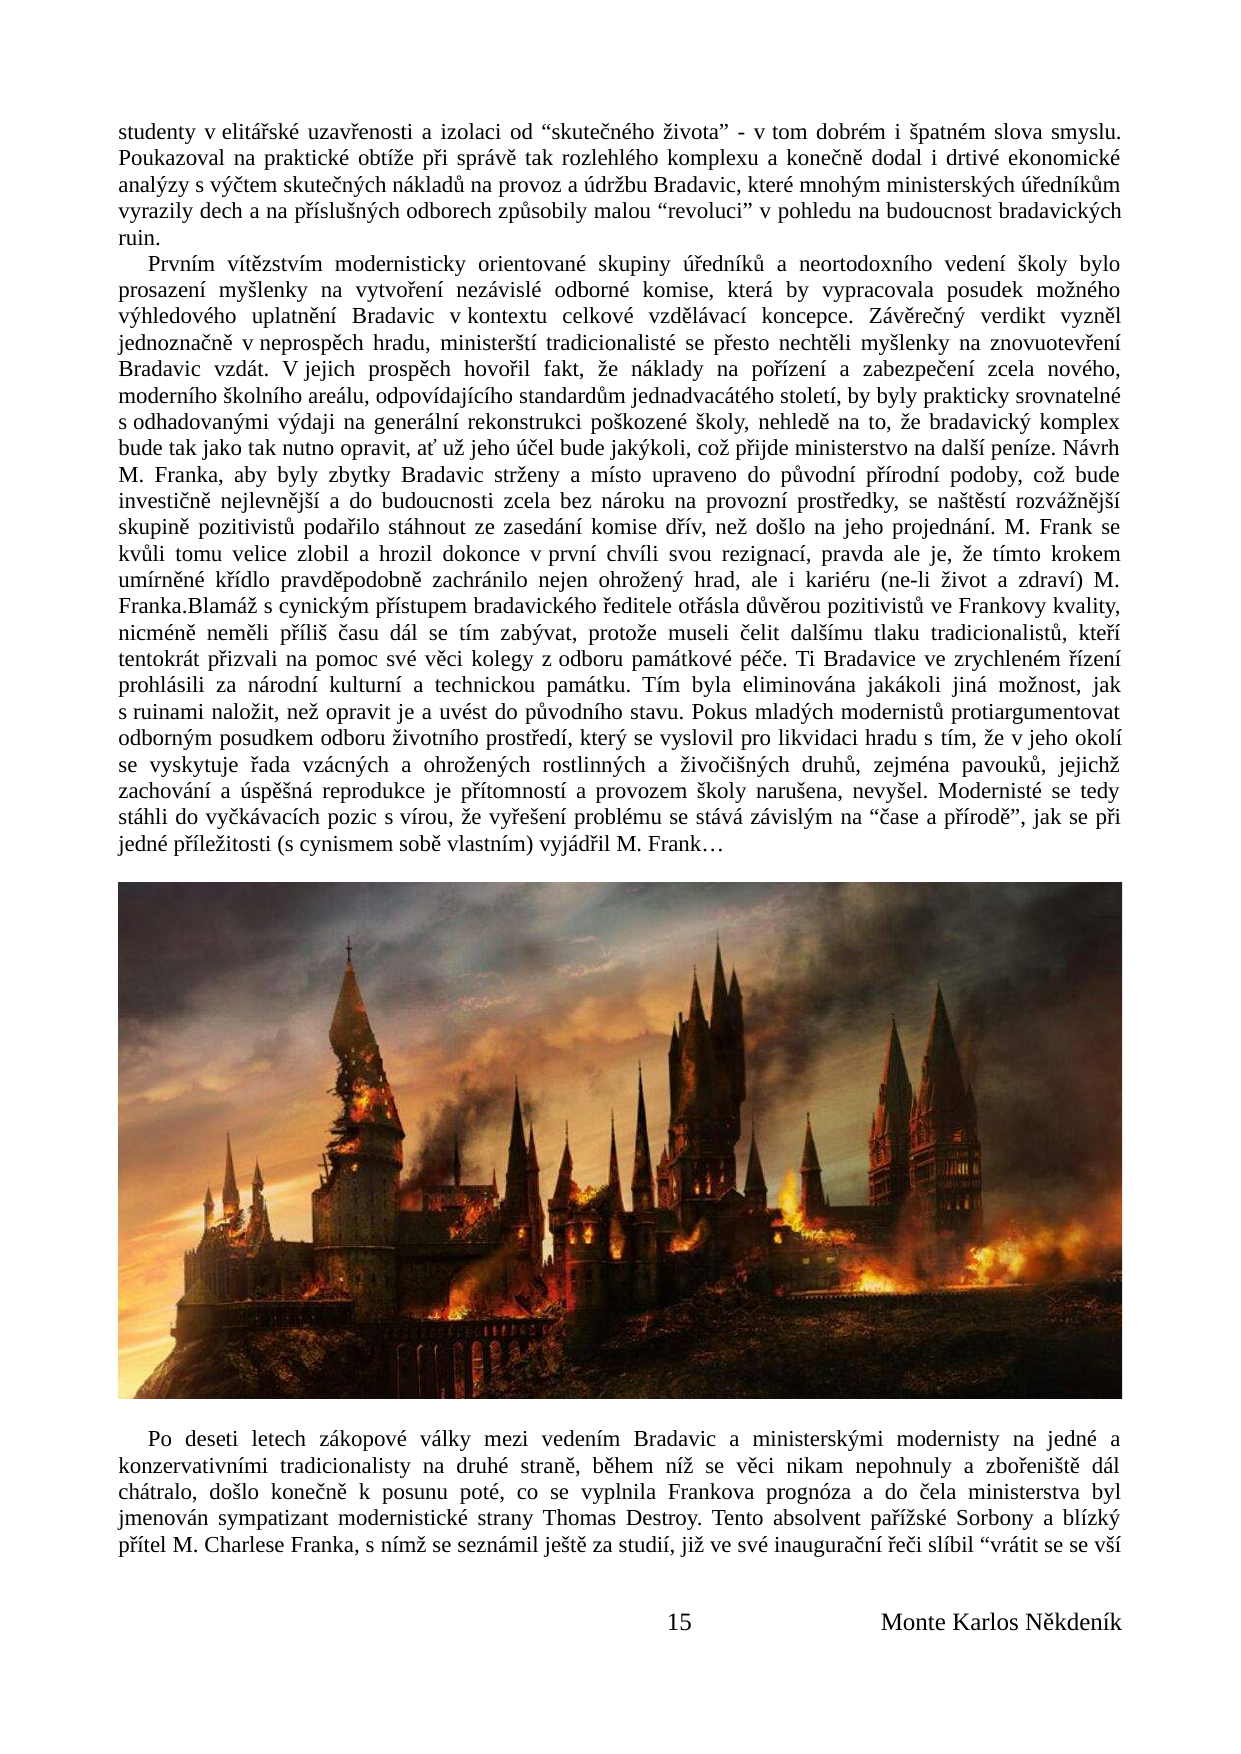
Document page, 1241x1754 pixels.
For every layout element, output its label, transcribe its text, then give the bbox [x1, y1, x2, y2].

picture [118, 882, 1123, 1399]
text studenty v elitářské uzavřenosti a izolaci od “skutečného života” - v tom dobrém i špatném slova smyslu. Poukazoval na praktické obtíže při správě tak rozlehlého komplexu a konečně dodal i drtivé ekonomické analýzy s výčtem skutečných nákladů na provoz a údržbu Bradavic, které mnohým ministerských úředníkům vyrazily dech a na příslušných odborech způsobily malou “revoluci” v pohledu na budoucnost bradavických ruin. [118, 118, 1122, 250]
text Prvním vítězstvím modernisticky orientované skupiny úředníků a neortodoxního vedení školy bylo prosazení myšlenky na vytvoření nezávislé odborné komise, která by vypracovala posudek možného výhledového uplatnění Bradavic v kontextu celkové vzdělávací koncepce. Závěrečný verdikt vyzněl jednoznačně v neprospěch hradu, ministerští tradicionalisté se přesto nechtěli myšlenky na znovuotevření Bradavic vzdát. V jejich prospěch hovořil fakt, že náklady na pořízení a zabezpečení zcela nového, moderního školního areálu, odpovídajícího standardům jednadvacátého století, by byly prakticky srovnatelné s odhadovanými výdaji na generální rekonstrukci poškozené školy, nehledě na to, že bradavický komplex bude tak jako tak nutno opravit, ať už jeho účel bude jakýkoli, což přijde ministerstvo na další peníze. Návrh M. Franka, aby byly zbytky Bradavic strženy a místo upraveno do původní přírodní podoby, což bude investičně nejlevnější a do budoucnosti zcela bez nároku na provozní prostředky, se naštěstí rozvážnější skupině pozitivistů podařilo stáhnout ze zasedání komise dřív, než došlo na jeho projednání. M. Frank se kvůli tomu velice zlobil a hrozil dokonce v první chvíli svou rezignací, pravda ale je, že tímto krokem umírněné křídlo pravděpodobně zachránilo nejen ohrožený hrad, ale i kariéru (ne-li život a zdraví) M. Franka.Blamáž s cynickým přístupem bradavického ředitele otřásla důvěrou pozitivistů ve Frankovy kvality, nicméně neměli příliš času dál se tím zabývat, protože museli čelit dalšímu tlaku tradicionalistů, kteří tentokrát přizvali na pomoc své věci kolegy z odboru památkové péče. Ti Bradavice ve zrychleném řízení prohlásili za národní kulturní a technickou památku. Tím byla eliminována jakákoli jiná možnost, jak s ruinami naložit, než opravit je a uvést do původního stavu. Pokus mladých modernistů protiargumentovat odborným posudkem odboru životního prostředí, který se vyslovil pro likvidaci hradu s tím, že v jeho okolí se vyskytuje řada vzácných a ohrožených rostlinných a živočišných druhů, zejména pavouků, jejichž zachování a úspěšná reprodukce je přítomností a provozem školy narušena, nevyšel. Modernisté se tedy stáhli do vyčkávacích pozic s vírou, že vyřešení problému se stává závislým na “čase a přírodě”, jak se při jedné příležitosti (s cynismem sobě vlastním) vyjádřil M. Frank… [118, 250, 1122, 856]
text Po deseti letech zákopové války mezi vedením Bradavic a ministerskými modernisty na jedné a konzervativními tradicionalisty na druhé straně, během níž se věci nikam nepohnuly a zbořeniště dál chátralo, došlo konečně k posunu poté, co se vyplnila Frankova prognóza a do čela ministerstva byl jmenován sympatizant modernistické strany Thomas Destroy. Tento absolvent pařížské Sorbony a blízký přítel M. Charlese Franka, s nímž se seznámil ještě za studií, již ve své inaugurační řeči slíbil “vrátit se se vší [118, 1425, 1122, 1557]
